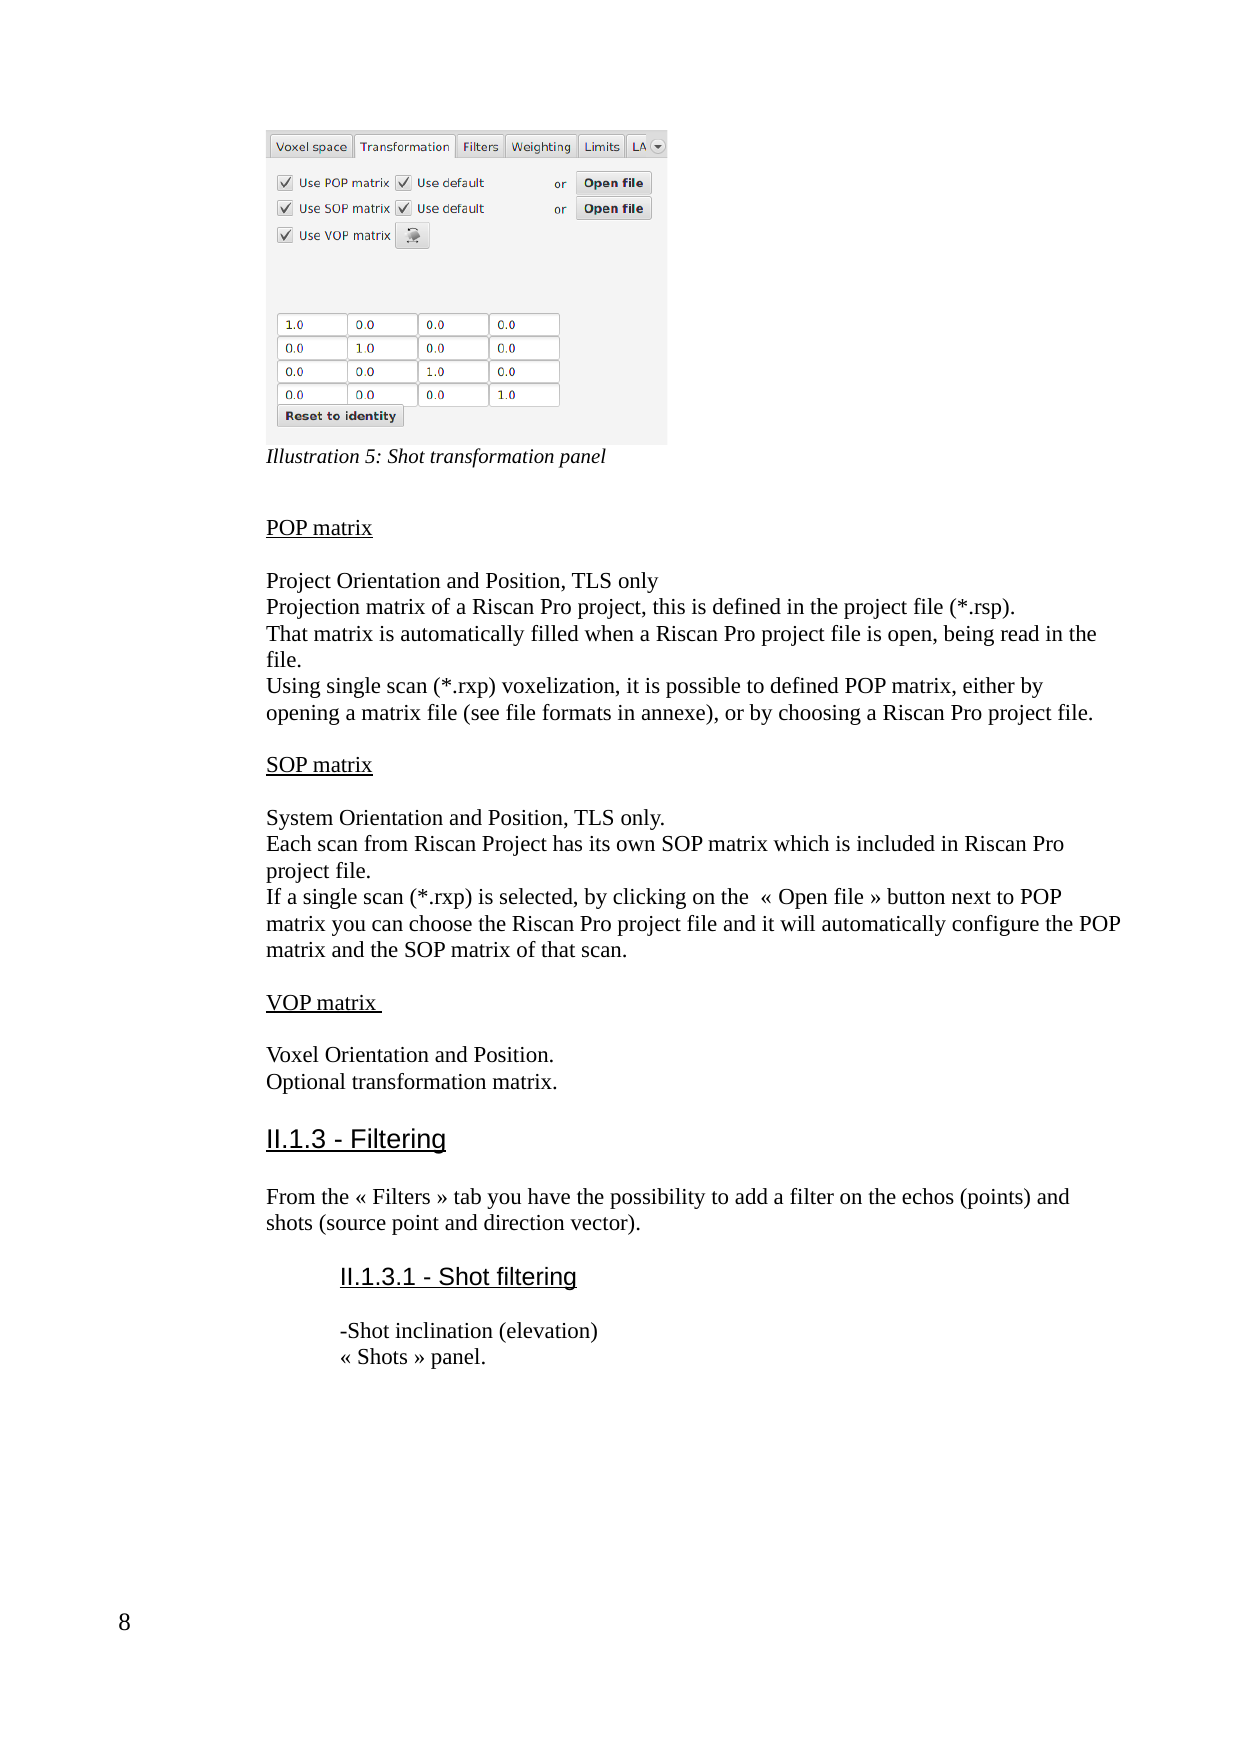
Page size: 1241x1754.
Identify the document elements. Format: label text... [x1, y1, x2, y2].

text Optional transformation matrix. [266, 1068, 1122, 1094]
text From the « Filters » tab you have the possibility to add a filter on the echos (points) and shots (source point and direction vector). [266, 1183, 1122, 1236]
text Project Orientation and Position, TLS only [266, 567, 1122, 593]
subtitle II.1.3.1 - Shot filtering [339, 1262, 1122, 1291]
text Voxel Orientation and Position. [266, 1041, 1122, 1068]
table_header [118, 474, 1122, 514]
text Projection matrix of a Riscan Pro project, this is defined in the project file (*.rsp). [266, 593, 1122, 620]
text POP matrix [266, 514, 1122, 541]
text If a single scan (*.rxp) is selected, by clicking on the « Open file » button next to POP matrix you can choose the Riscan Pro project file and it will automatically configure the POP matrix and the SOP matrix of that scan. [266, 883, 1122, 962]
text « Shots » panel. [266, 1343, 1122, 1370]
text Using single scan (*.rxp) voxelization, it is possible to defined POP matrix, either by opening a matrix file (see file formats in annexe), or by choosing a Riscan Pro project file. [266, 672, 1122, 725]
text System Orientation and Position, TLS only. [266, 804, 1122, 831]
text That matrix is automatically filled when a Riscan Pro project file is open, being read in the file. [266, 620, 1122, 672]
text Illustration 5: Shot transformation panel [266, 445, 667, 468]
text -Shot inclination (elevation) [266, 1317, 1122, 1343]
subtitle II.1.3 - Filtering [266, 1123, 1122, 1154]
text Each scan from Riscan Project has its own SOP matrix which is included in Riscan Pro project file. [266, 831, 1122, 883]
picture [265, 130, 668, 445]
text SOP matrix [266, 751, 1122, 778]
text VOP matrix [266, 989, 1122, 1015]
